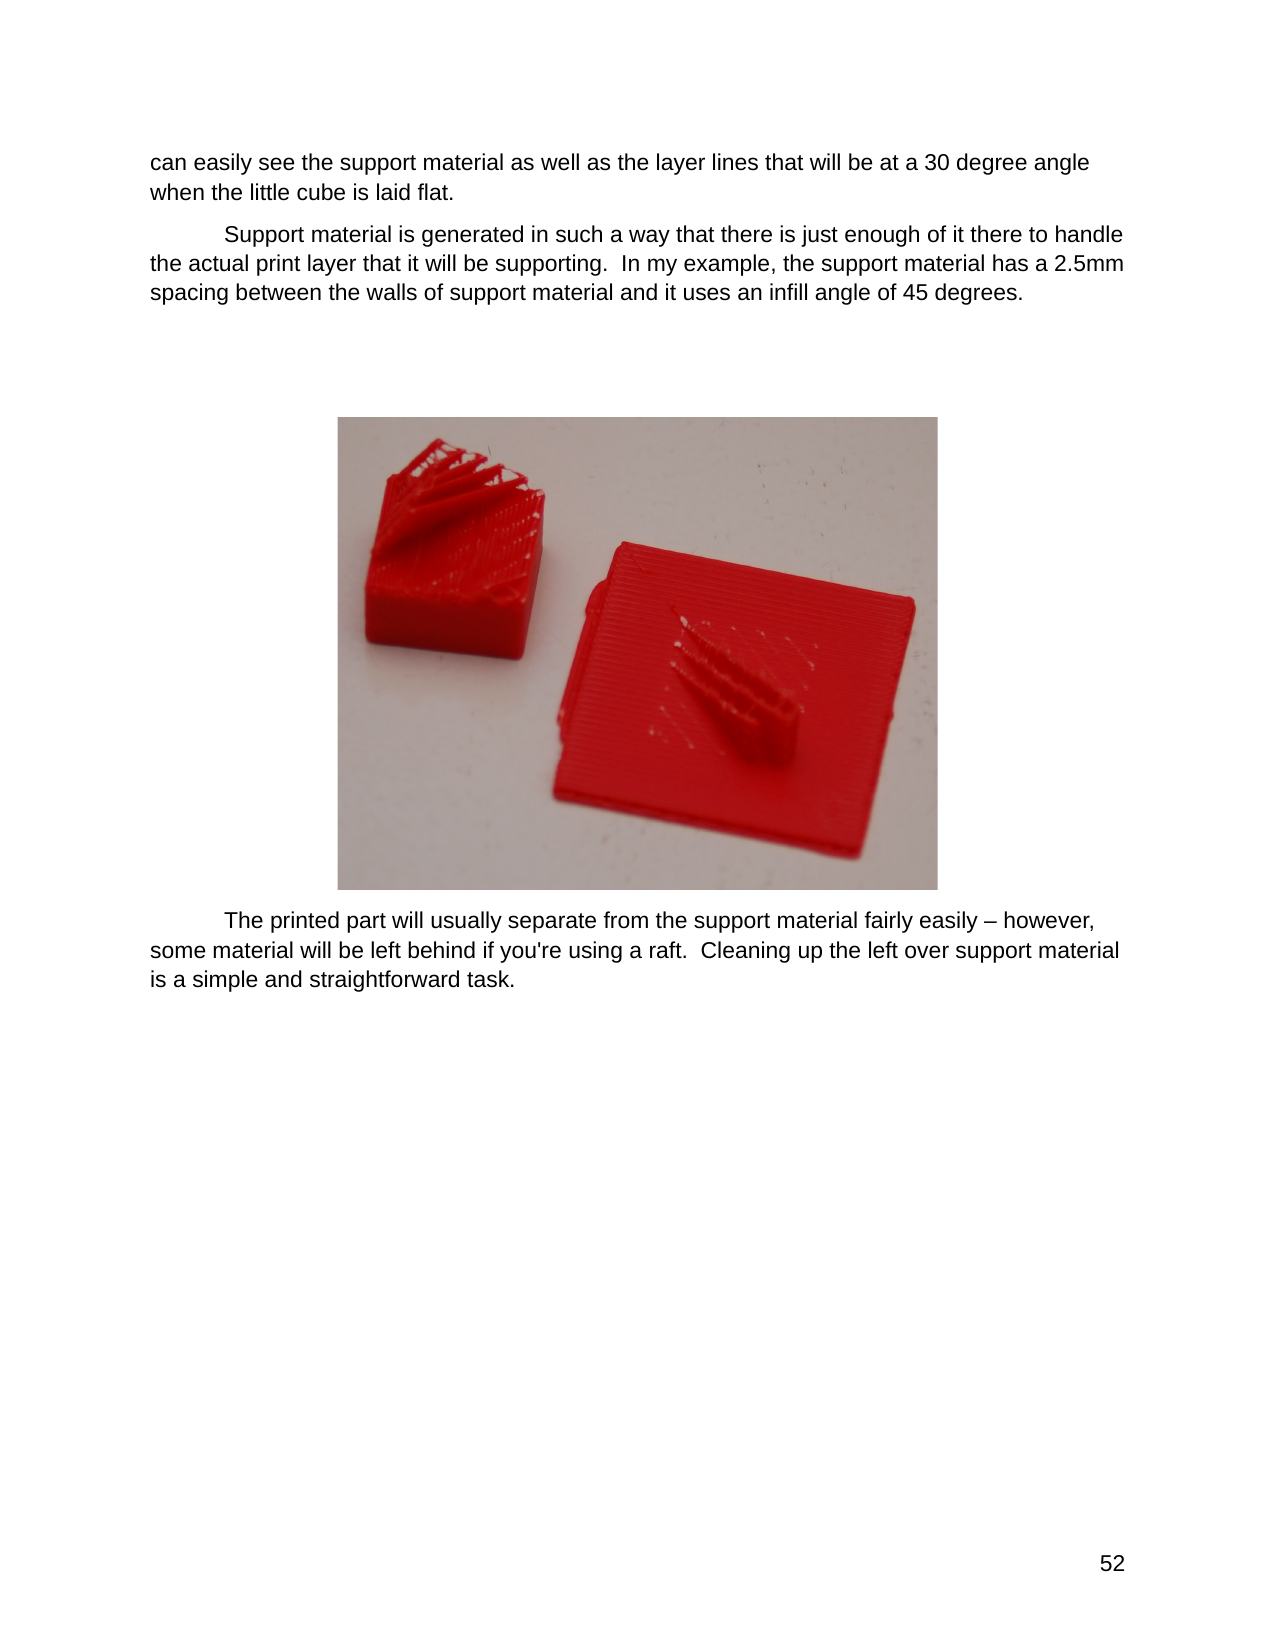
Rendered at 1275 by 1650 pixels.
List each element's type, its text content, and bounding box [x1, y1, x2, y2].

text The printed part will usually separate from the support material fairly easily – however, some material will be left behind if you're using a raft. Cleaning up the left over support material is a simple and straightforward task. [150, 908, 1125, 992]
text can easily see the support material as well as the layer lines that will be at a 30 degree angle when the little cube is laid flat. [150, 150, 1125, 205]
text Support material is generated in such a way that there is just enough of it there to handle the actual print layer that it will be supporting. In my example, the support material has a 2.5mm spacing between the walls of support material and it uses an infill angle of 45 degrees. [150, 221, 1125, 306]
picture [337, 417, 938, 890]
